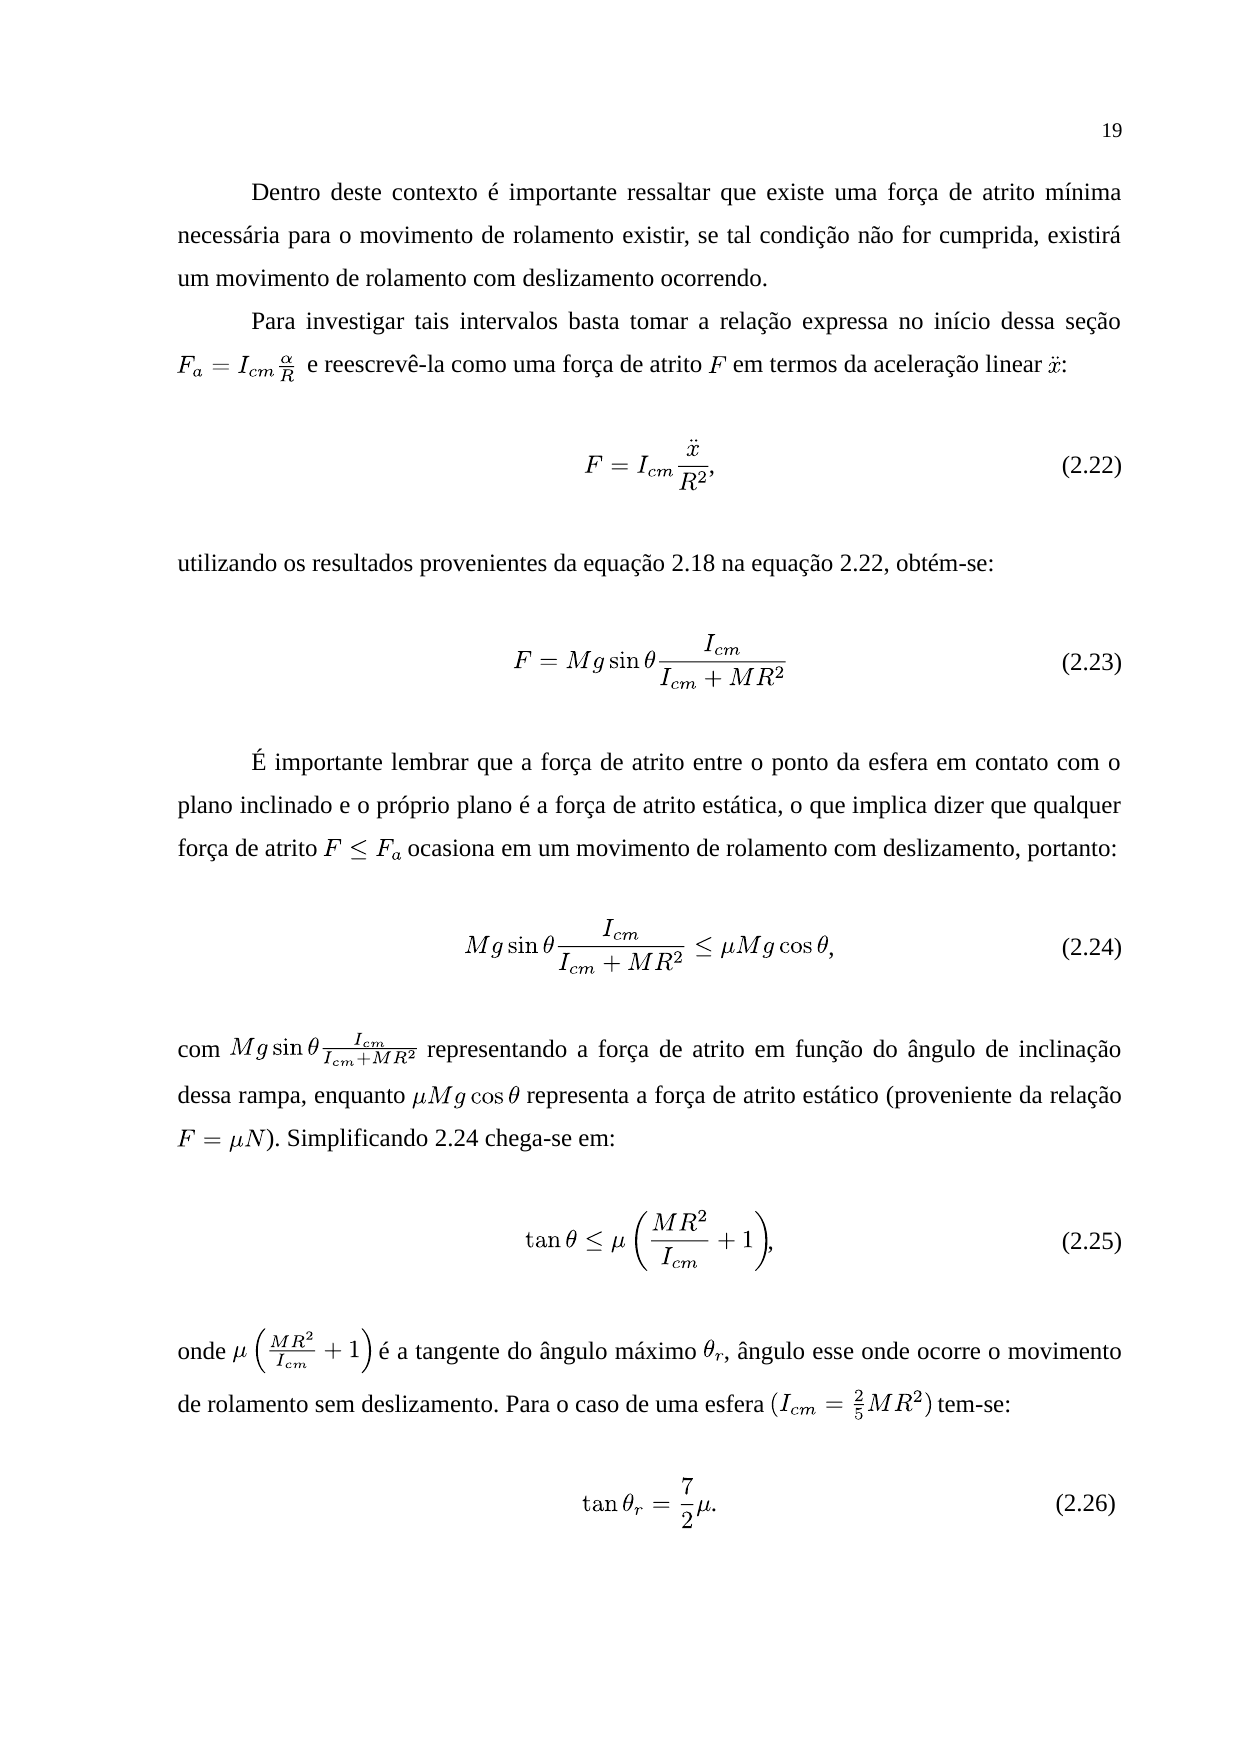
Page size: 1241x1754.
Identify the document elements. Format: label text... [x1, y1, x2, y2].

text , (2.25) [705, 1210, 1122, 1271]
text com representando a força de atrito em função do ângulo de inclinação dessa rampa, enquanto representa a força de atrito estático (proveniente da relação ). Simplificando 2.24 chega-se em: [177, 1031, 1122, 1152]
text , (2.24) [594, 919, 1122, 974]
text [177, 1210, 699, 1271]
text (2.23) [695, 634, 1122, 689]
text [177, 439, 690, 490]
text Dentro deste contexto é importante ressaltar que existe uma força de atrito mínima necessária para o movimento de rolamento existir, se tal condição não for cumprida, existirá um movimento de rolamento com deslizamento ocorrendo. [177, 177, 1122, 292]
text Para investigar tais intervalos basta tomar a relação expressa no início dessa seção e reescrevê-la como uma força de atrito em termos da aceleração linear : [177, 306, 1122, 382]
text . (2.26) [687, 1477, 1122, 1528]
text utilizando os resultados provenientes da equação 2.18 na equação 2.22, obtém-se: [177, 548, 1122, 577]
text [177, 634, 707, 689]
text [177, 919, 606, 974]
text , (2.22) [697, 439, 1122, 490]
text onde é a tangente do ângulo máximo , ângulo esse onde ocorre o movimento de rolamento sem deslizamento. Para o caso de uma esfera tem-se: [177, 1328, 1122, 1420]
text [177, 1477, 683, 1528]
text É importante lembrar que a força de atrito entre o ponto da esfera em contato com o plano inclinado e o próprio plano é a força de atrito estática, o que implica dizer que qualquer força de atrito ocasiona em um movimento de rolamento com deslizamento, portanto: [177, 747, 1122, 862]
